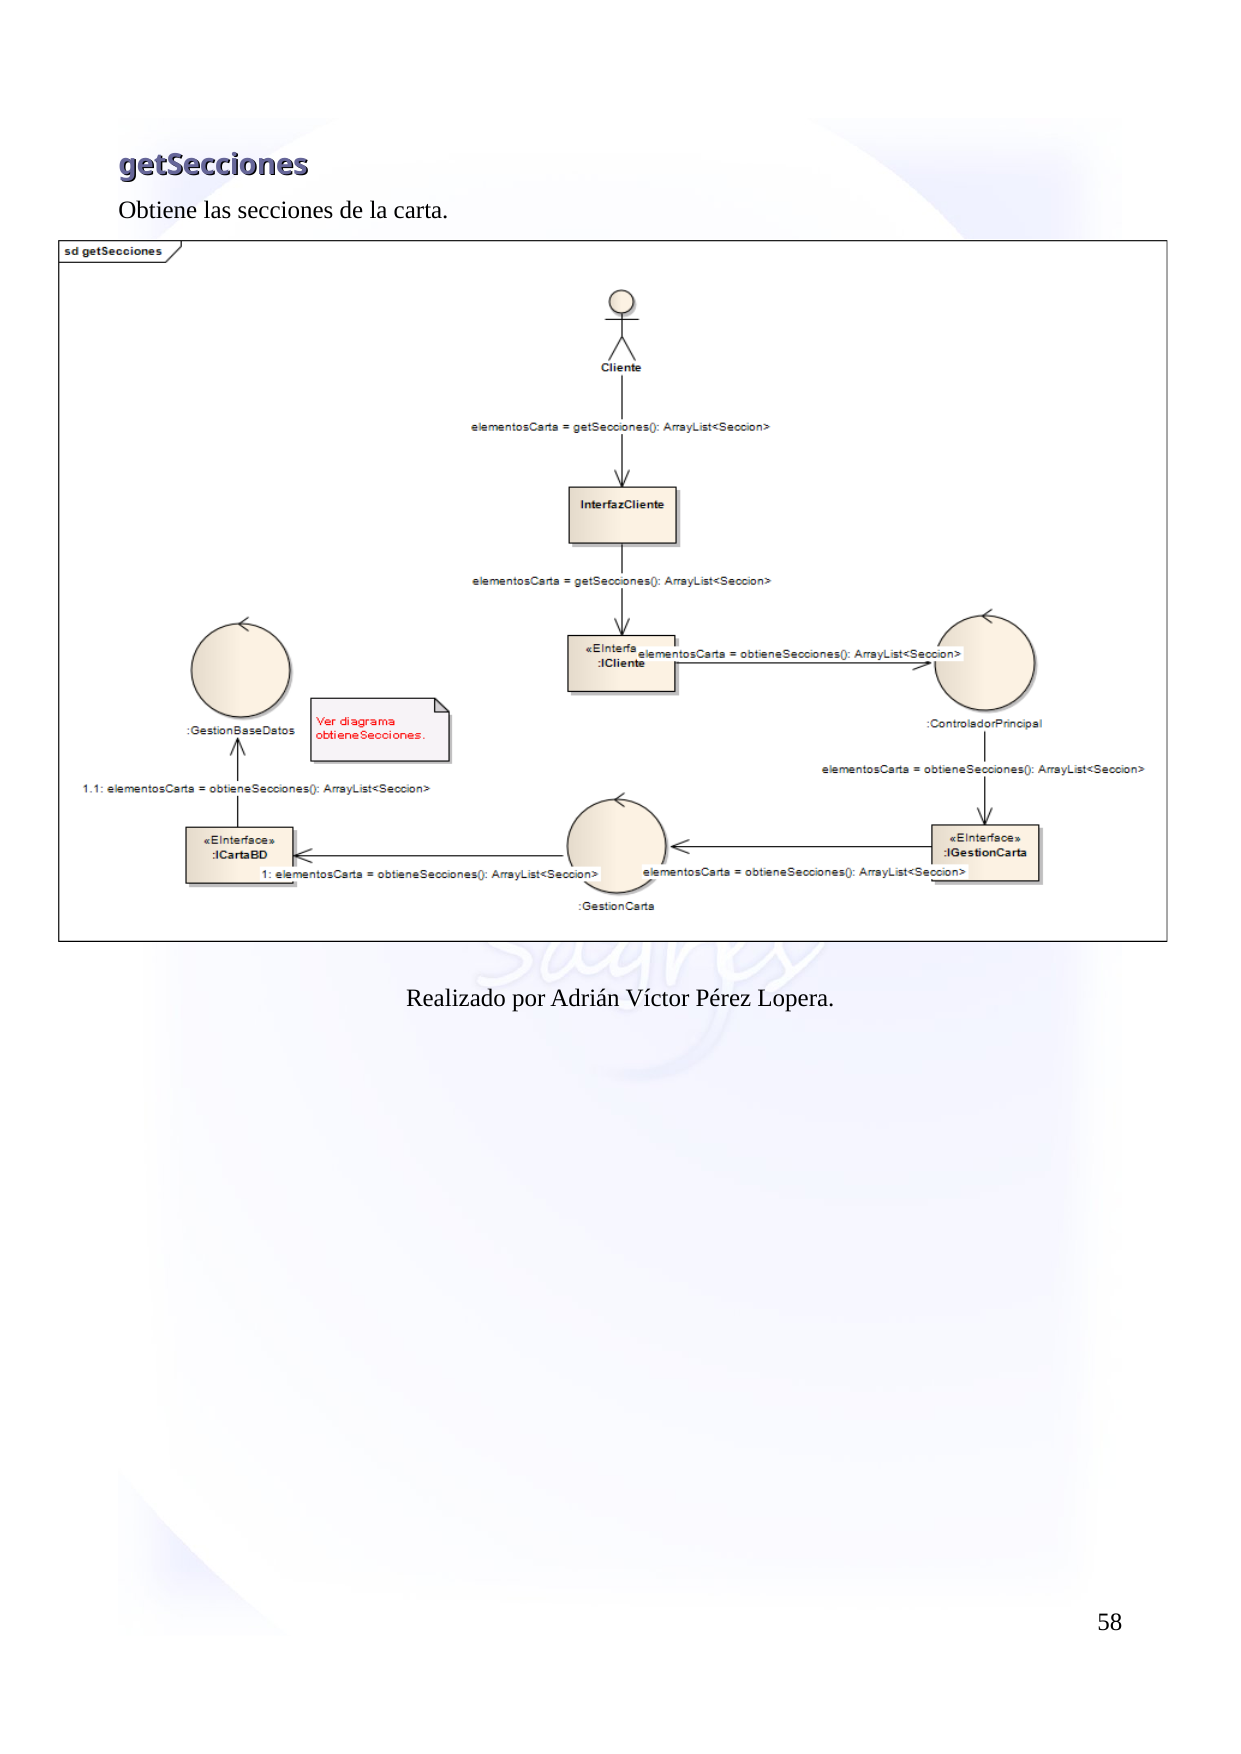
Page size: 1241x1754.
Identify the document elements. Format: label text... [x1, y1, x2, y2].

subtitle getSecciones [118, 143, 1122, 183]
picture [118, 183, 1122, 195]
picture [118, 118, 1122, 143]
picture [118, 1012, 1122, 1636]
picture [57, 224, 1168, 983]
text Obtiene las secciones de la carta. [118, 195, 1122, 224]
text Realizado por Adrián Víctor Pérez Lopera. [118, 983, 1122, 1012]
